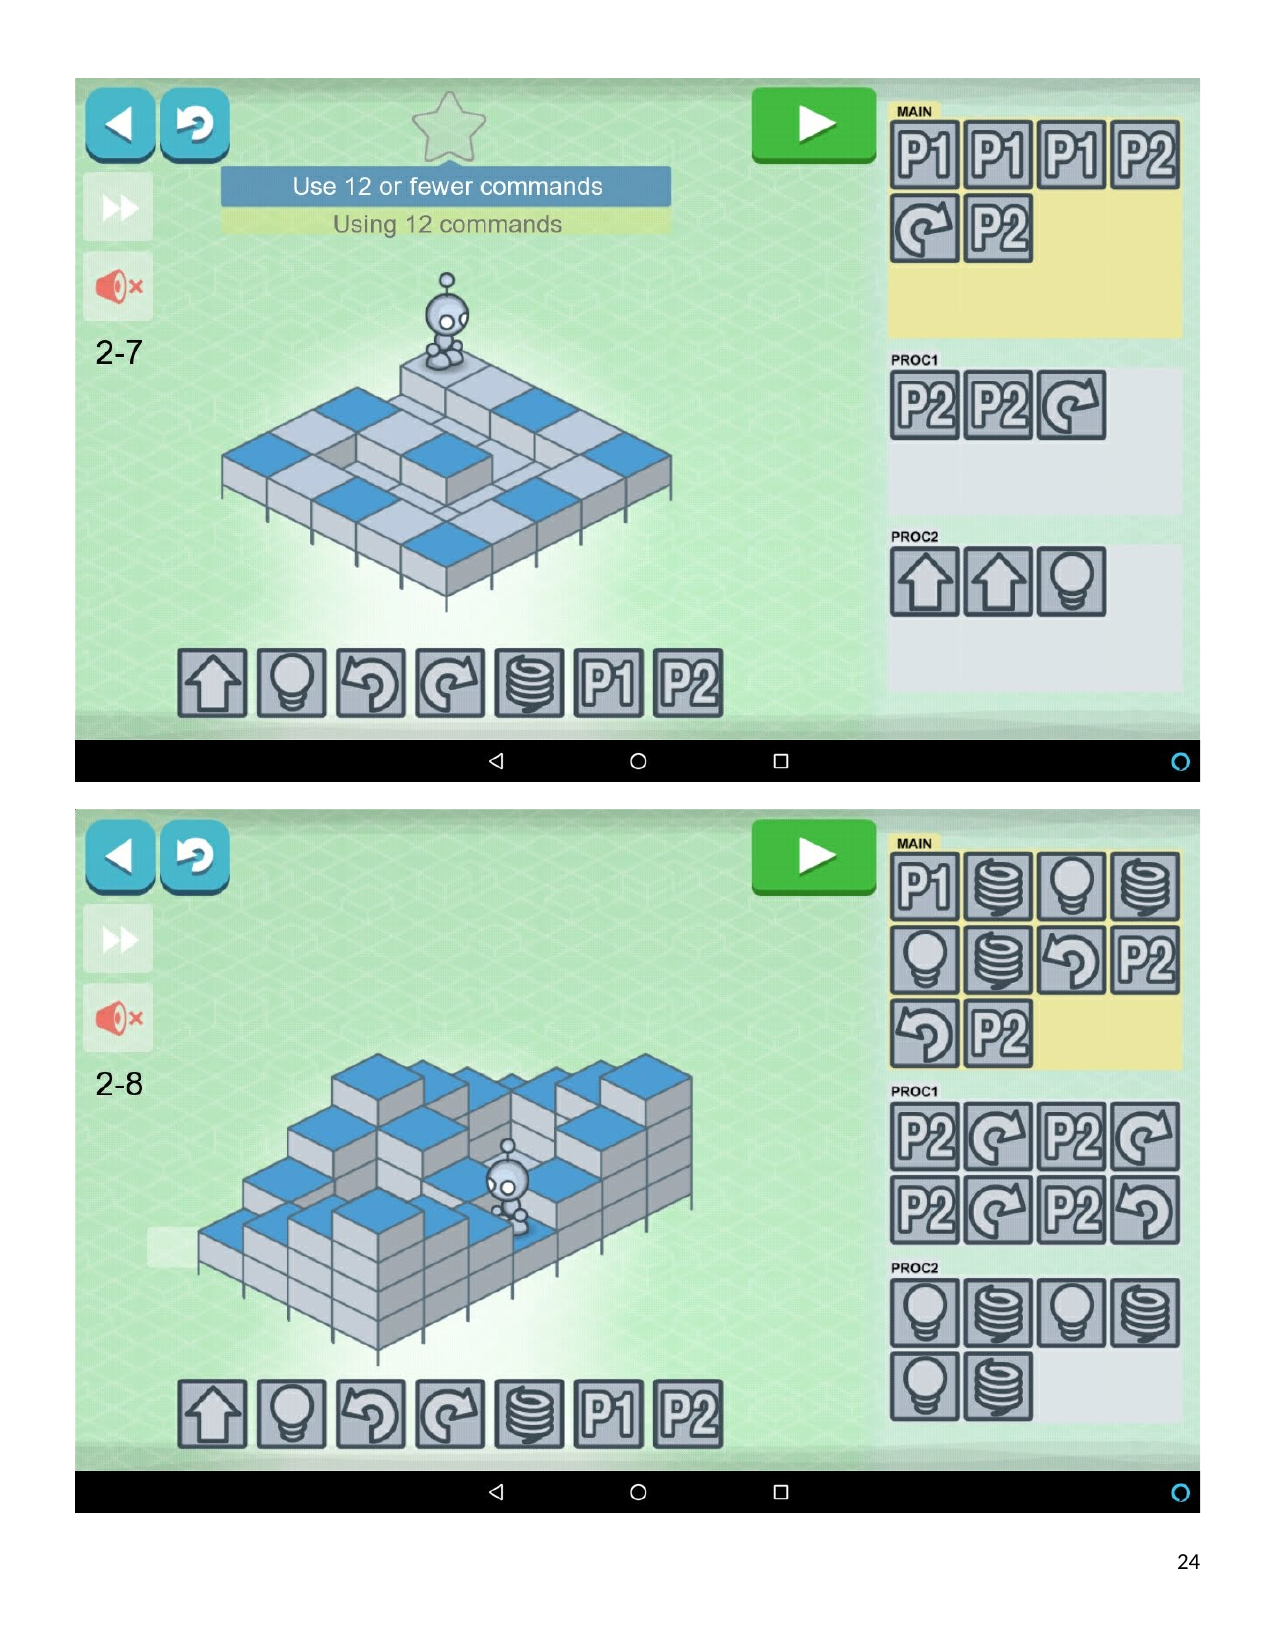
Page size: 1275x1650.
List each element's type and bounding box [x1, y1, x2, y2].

picture [75, 78, 1200, 782]
picture [75, 809, 1200, 1513]
